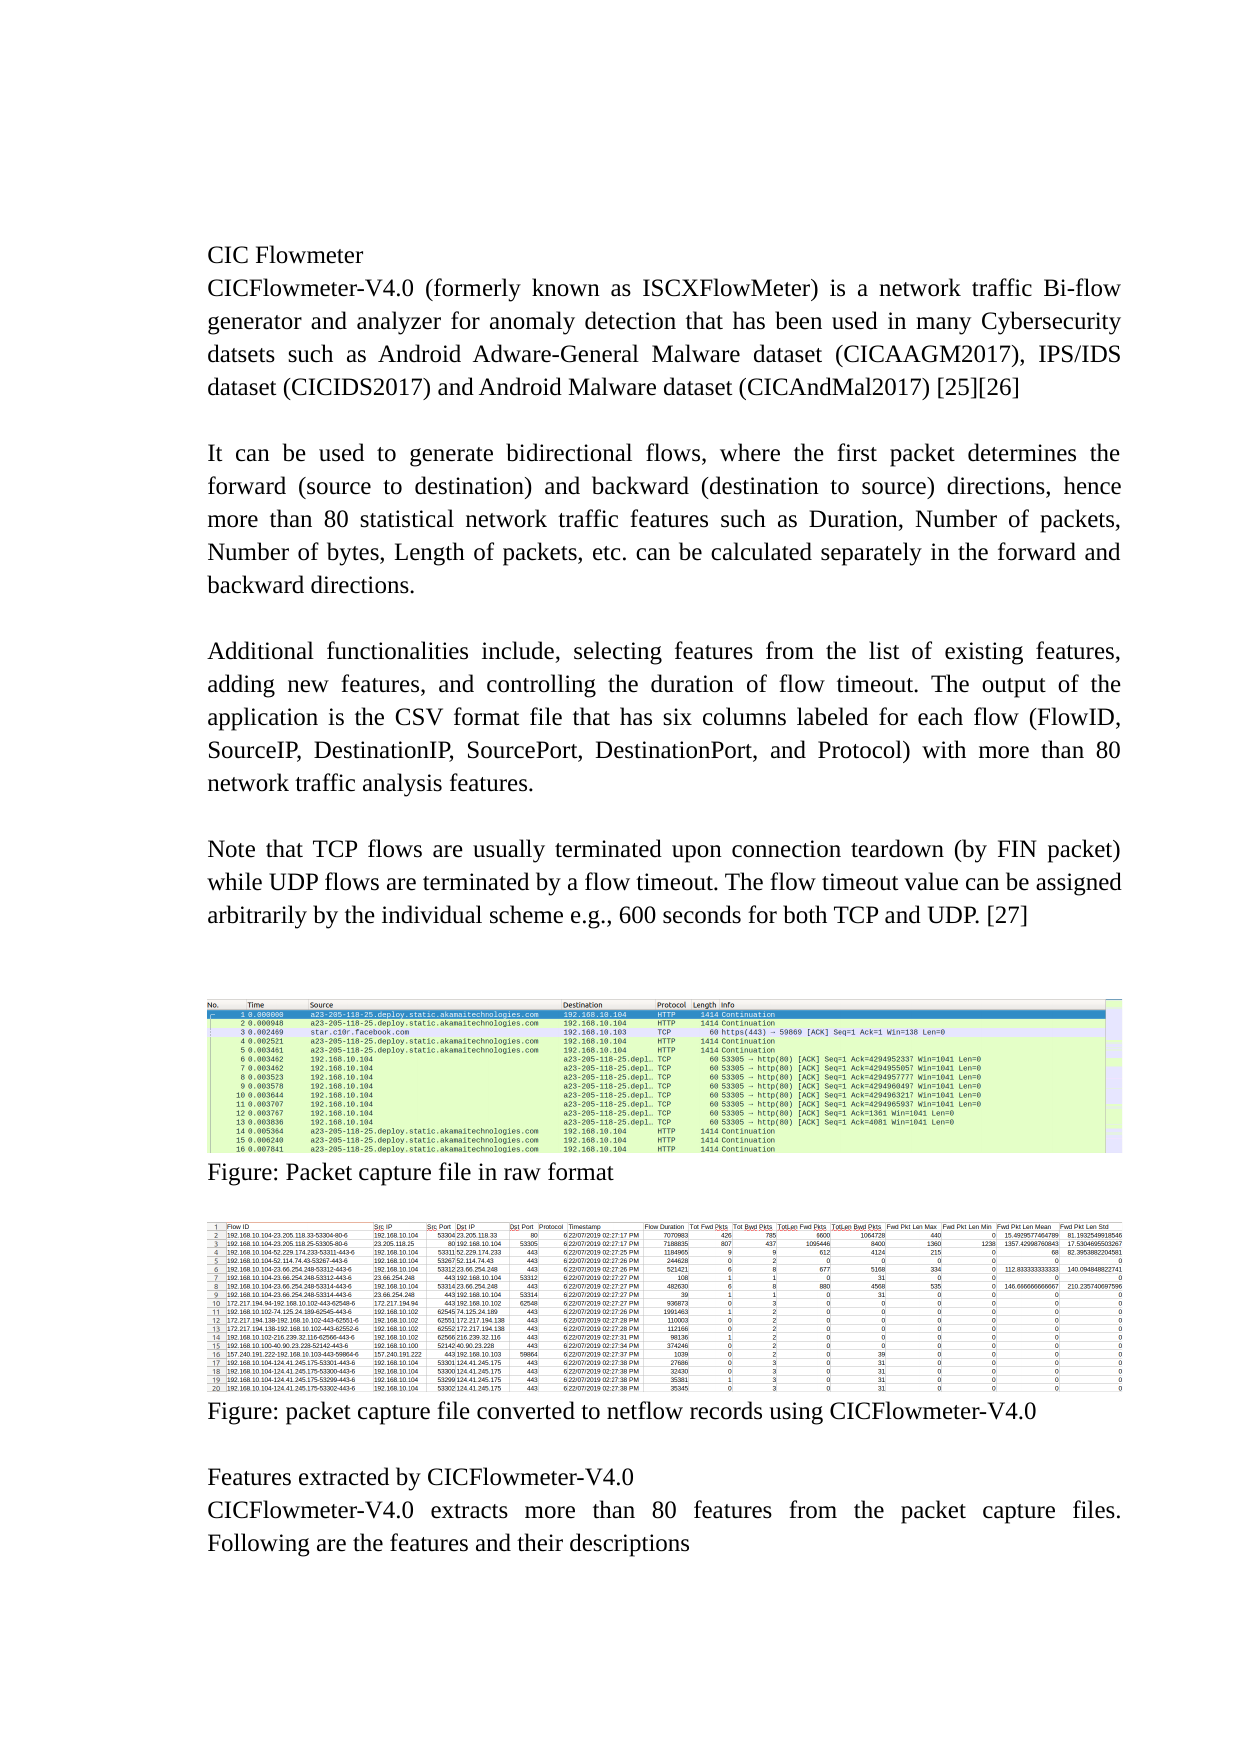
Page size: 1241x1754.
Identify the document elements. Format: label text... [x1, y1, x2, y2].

picture [207, 1222, 1123, 1392]
text Figure: packet capture file converted to netflow records using CICFlowmeter-V4.0 [207, 1392, 1122, 1425]
text Figure: Packet capture file in raw format [207, 1153, 1122, 1186]
text CICFlowmeter-V4.0 (formerly known as ISCXFlowMeter) is a network traffic Bi-flow generator and analyzer for anomaly detection that has been used in many Cybersecurity datsets such as Android Adware-General Malware dataset (CICAAGM2017), IPS/IDS dataset (CICIDS2017) and Android Malware dataset (CICAndMal2017) [25][26] [207, 273, 1122, 401]
text CICFlowmeter-V4.0 extracts more than 80 features from the packet capture files. Following are the features and their descriptions [207, 1495, 1122, 1557]
picture [207, 999, 1123, 1153]
text Note that TCP flows are usually terminated upon connection teardown (by FIN packet) while UDP flows are terminated by a flow timeout. The flow timeout value can be assigned arbitrarily by the individual scheme e.g., 600 seconds for both TCP and UDP. [27] [207, 834, 1122, 929]
text CIC Flowmeter [207, 240, 1122, 269]
text It can be used to generate bidirectional flows, where the first packet determines the forward (source to destination) and backward (destination to source) directions, hence more than 80 statistical network traffic features such as Duration, Number of packets, Number of bytes, Length of packets, etc. can be calculated separately in the forward and backward directions. [207, 438, 1122, 599]
text Additional functionalities include, selecting features from the list of existing features, adding new features, and controlling the duration of flow timeout. The output of the application is the CSV format file that has six columns labeled for each flow (FlowID, SourceIP, DestinationIP, SourcePort, DestinationPort, and Protocol) with more than 80 network traffic analysis features. [207, 636, 1122, 797]
text Features extracted by CICFlowmeter-V4.0 [207, 1462, 1122, 1491]
